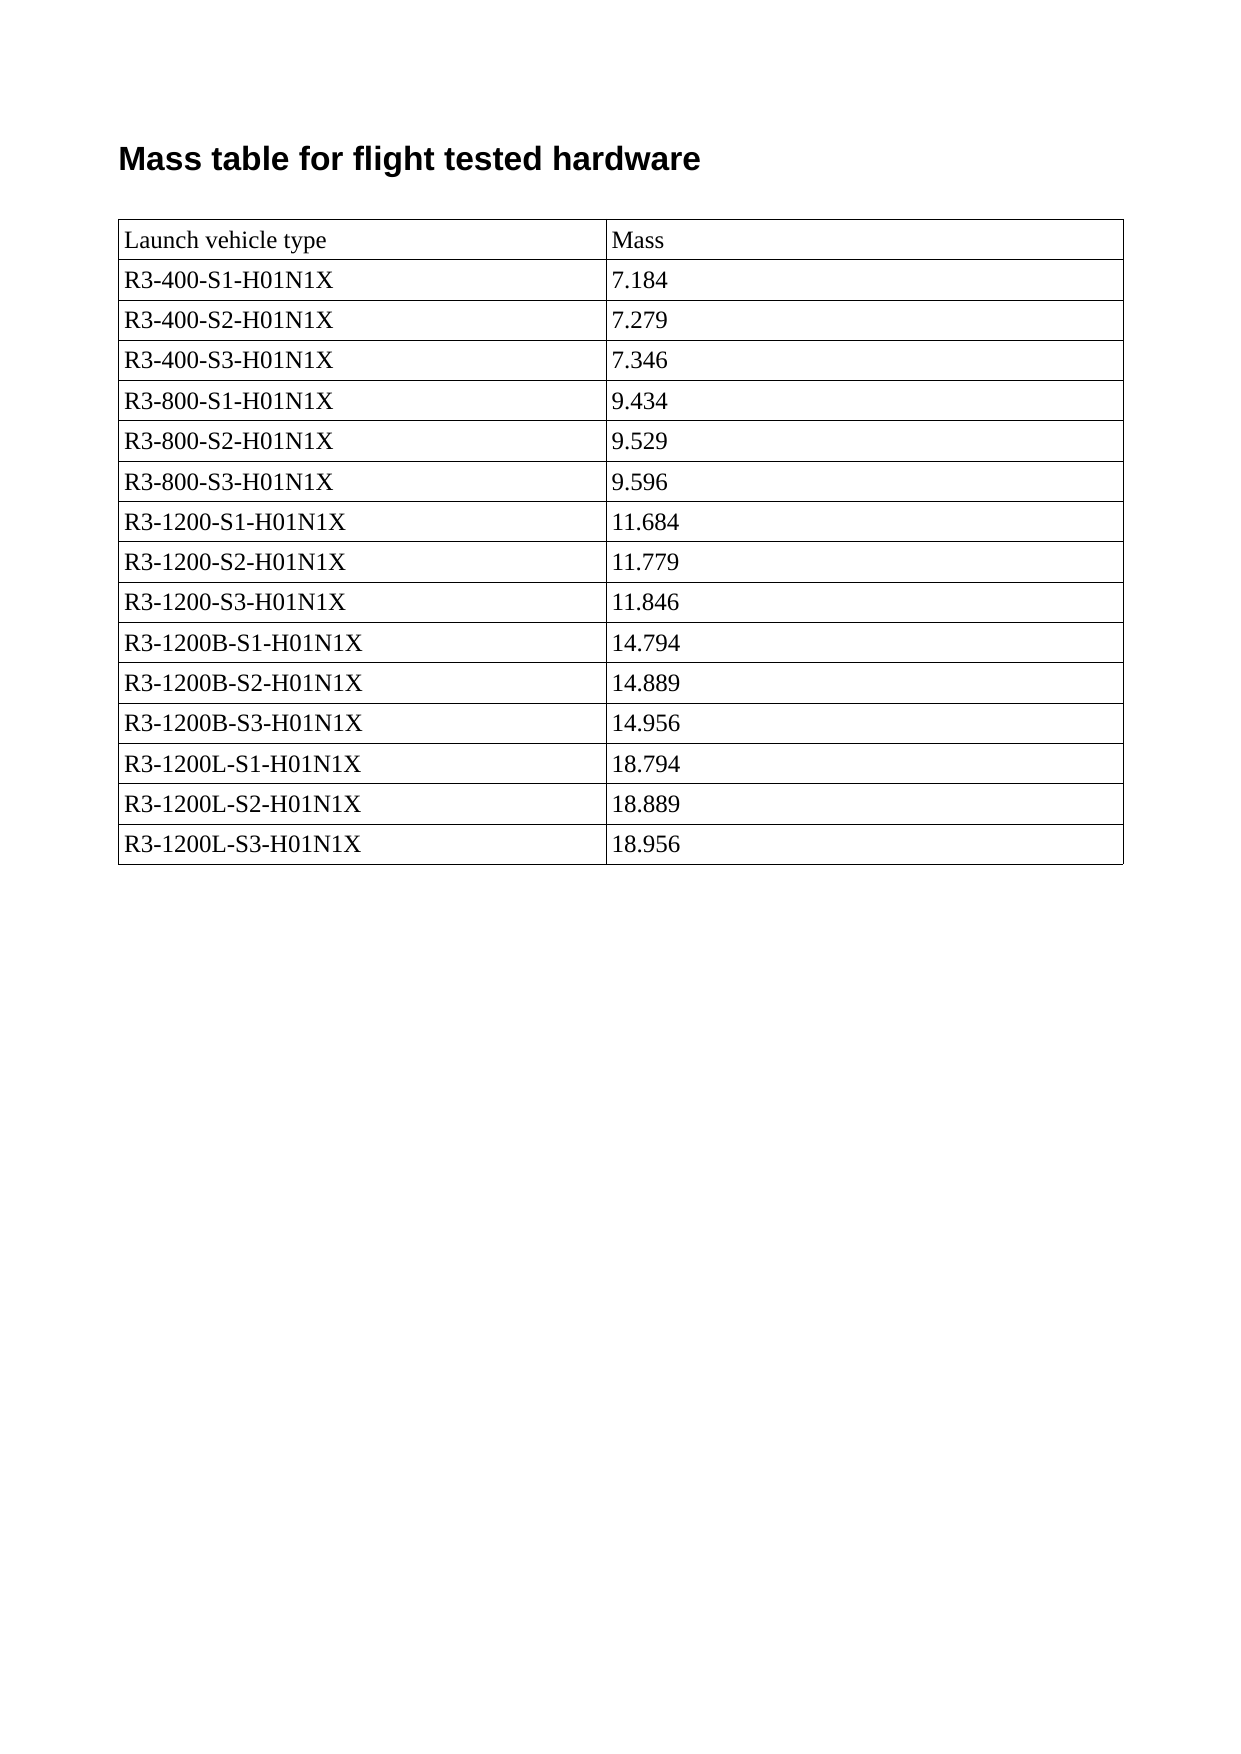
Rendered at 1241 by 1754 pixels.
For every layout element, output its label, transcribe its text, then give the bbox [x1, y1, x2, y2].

table_cell 7.279 [607, 301, 1123, 340]
table_cell R3-400-S1-H01N1X [119, 260, 606, 299]
table_header Mass [607, 220, 1123, 259]
table_cell R3-400-S2-H01N1X [119, 301, 606, 340]
table_cell R3-1200-S1-H01N1X [119, 502, 606, 541]
table_cell 18.889 [607, 784, 1123, 823]
subtitle Mass table for flight tested hardware [118, 139, 1122, 178]
table_cell 18.794 [607, 744, 1123, 783]
table_cell 11.779 [607, 542, 1123, 582]
table_cell R3-800-S1-H01N1X [119, 381, 606, 420]
table_cell 14.956 [607, 704, 1123, 743]
table_cell R3-1200L-S3-H01N1X [119, 825, 606, 864]
table_cell R3-1200B-S2-H01N1X [119, 663, 606, 703]
table_cell R3-1200-S3-H01N1X [119, 583, 606, 622]
table_cell R3-800-S2-H01N1X [119, 421, 606, 461]
table_header Launch vehicle type [119, 220, 606, 259]
table_cell R3-400-S3-H01N1X [119, 341, 606, 380]
table_cell 7.184 [607, 260, 1123, 299]
table_cell 14.794 [607, 623, 1123, 662]
table_cell 18.956 [607, 825, 1123, 864]
table_cell 14.889 [607, 663, 1123, 703]
table_cell 9.529 [607, 421, 1123, 461]
table_cell R3-1200L-S2-H01N1X [119, 784, 606, 823]
table_cell R3-1200-S2-H01N1X [119, 542, 606, 582]
table_cell R3-1200B-S3-H01N1X [119, 704, 606, 743]
table_cell 9.596 [607, 462, 1123, 501]
table_cell 11.684 [607, 502, 1123, 541]
table_cell 9.434 [607, 381, 1123, 420]
table_cell R3-1200B-S1-H01N1X [119, 623, 606, 662]
table_cell R3-800-S3-H01N1X [119, 462, 606, 501]
table_cell 7.346 [607, 341, 1123, 380]
table_cell R3-1200L-S1-H01N1X [119, 744, 606, 783]
table_cell 11.846 [607, 583, 1123, 622]
